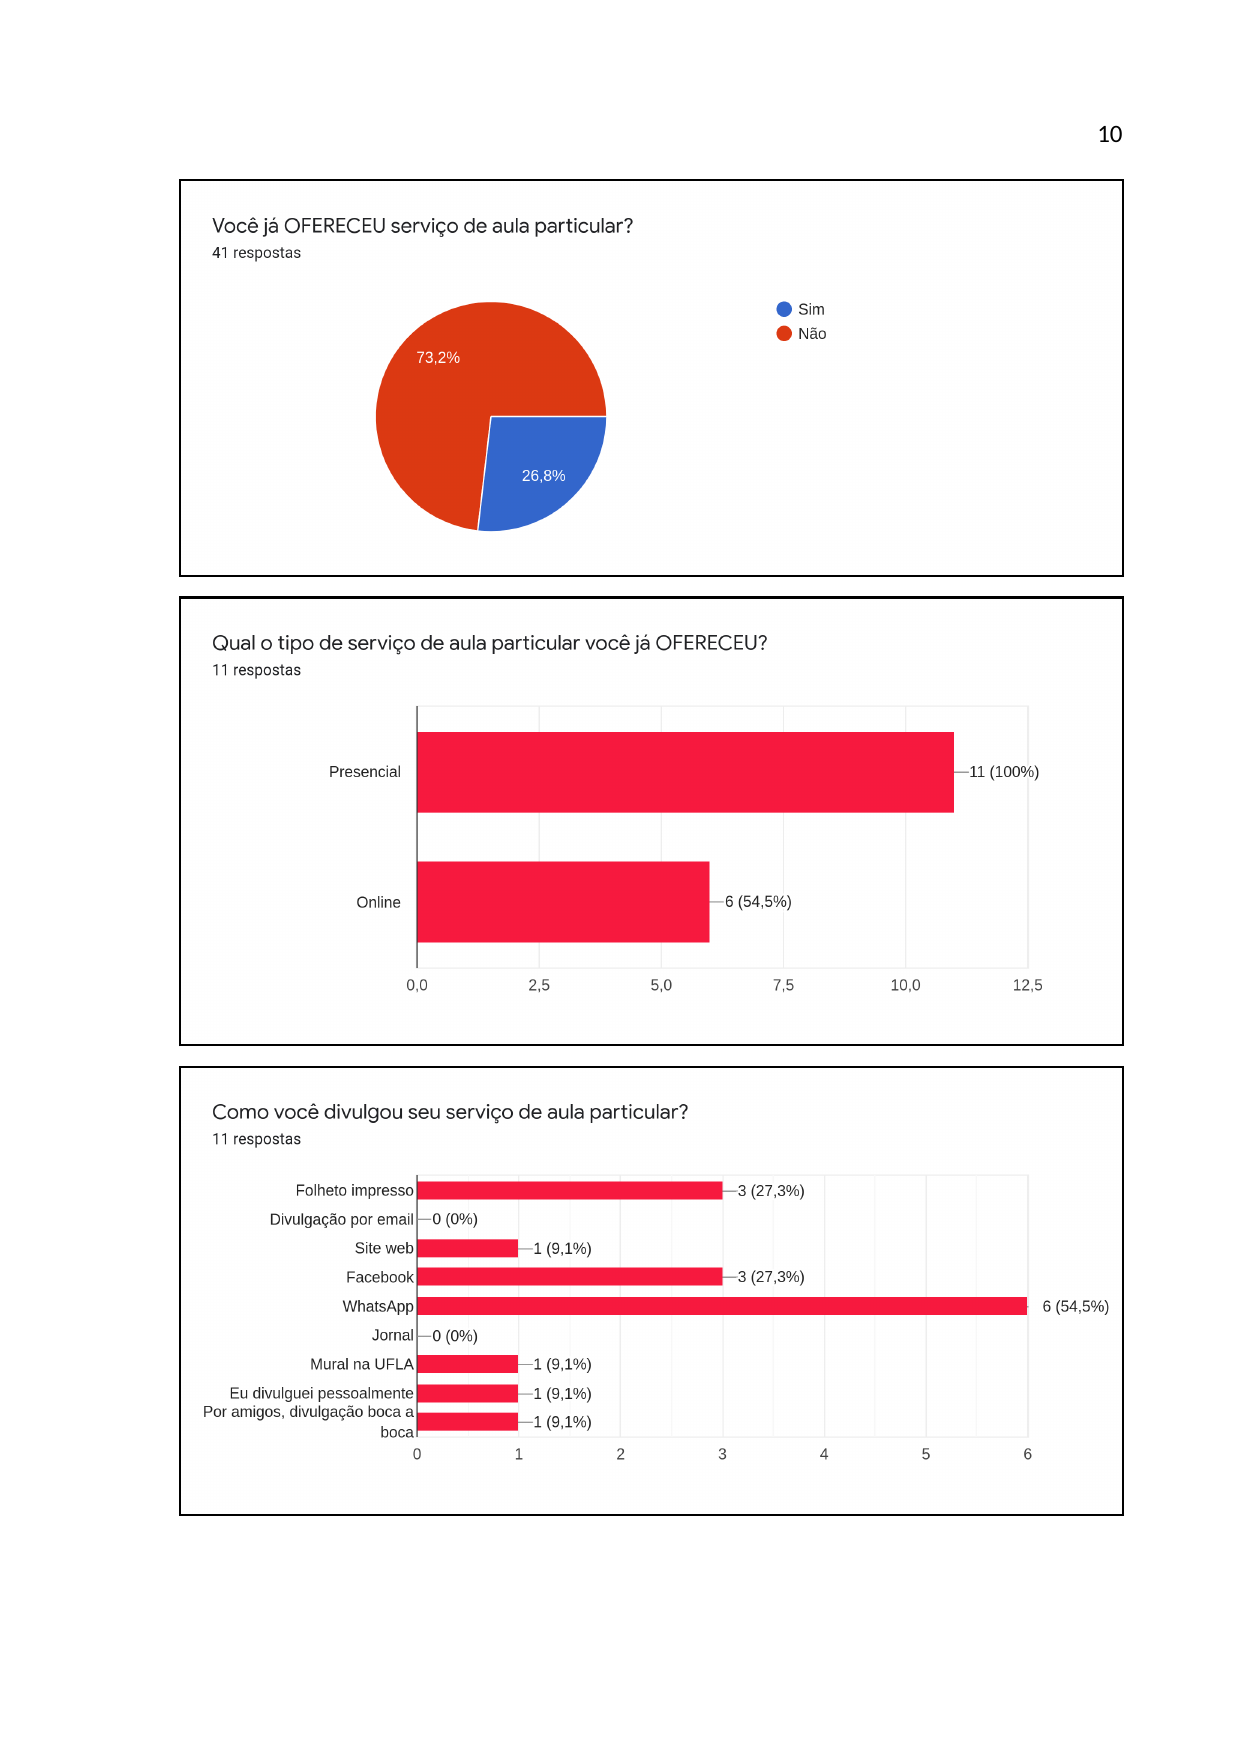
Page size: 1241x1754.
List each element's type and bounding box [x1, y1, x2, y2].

picture [181, 1068, 1122, 1514]
picture [181, 181, 1122, 575]
picture [181, 599, 1122, 1044]
